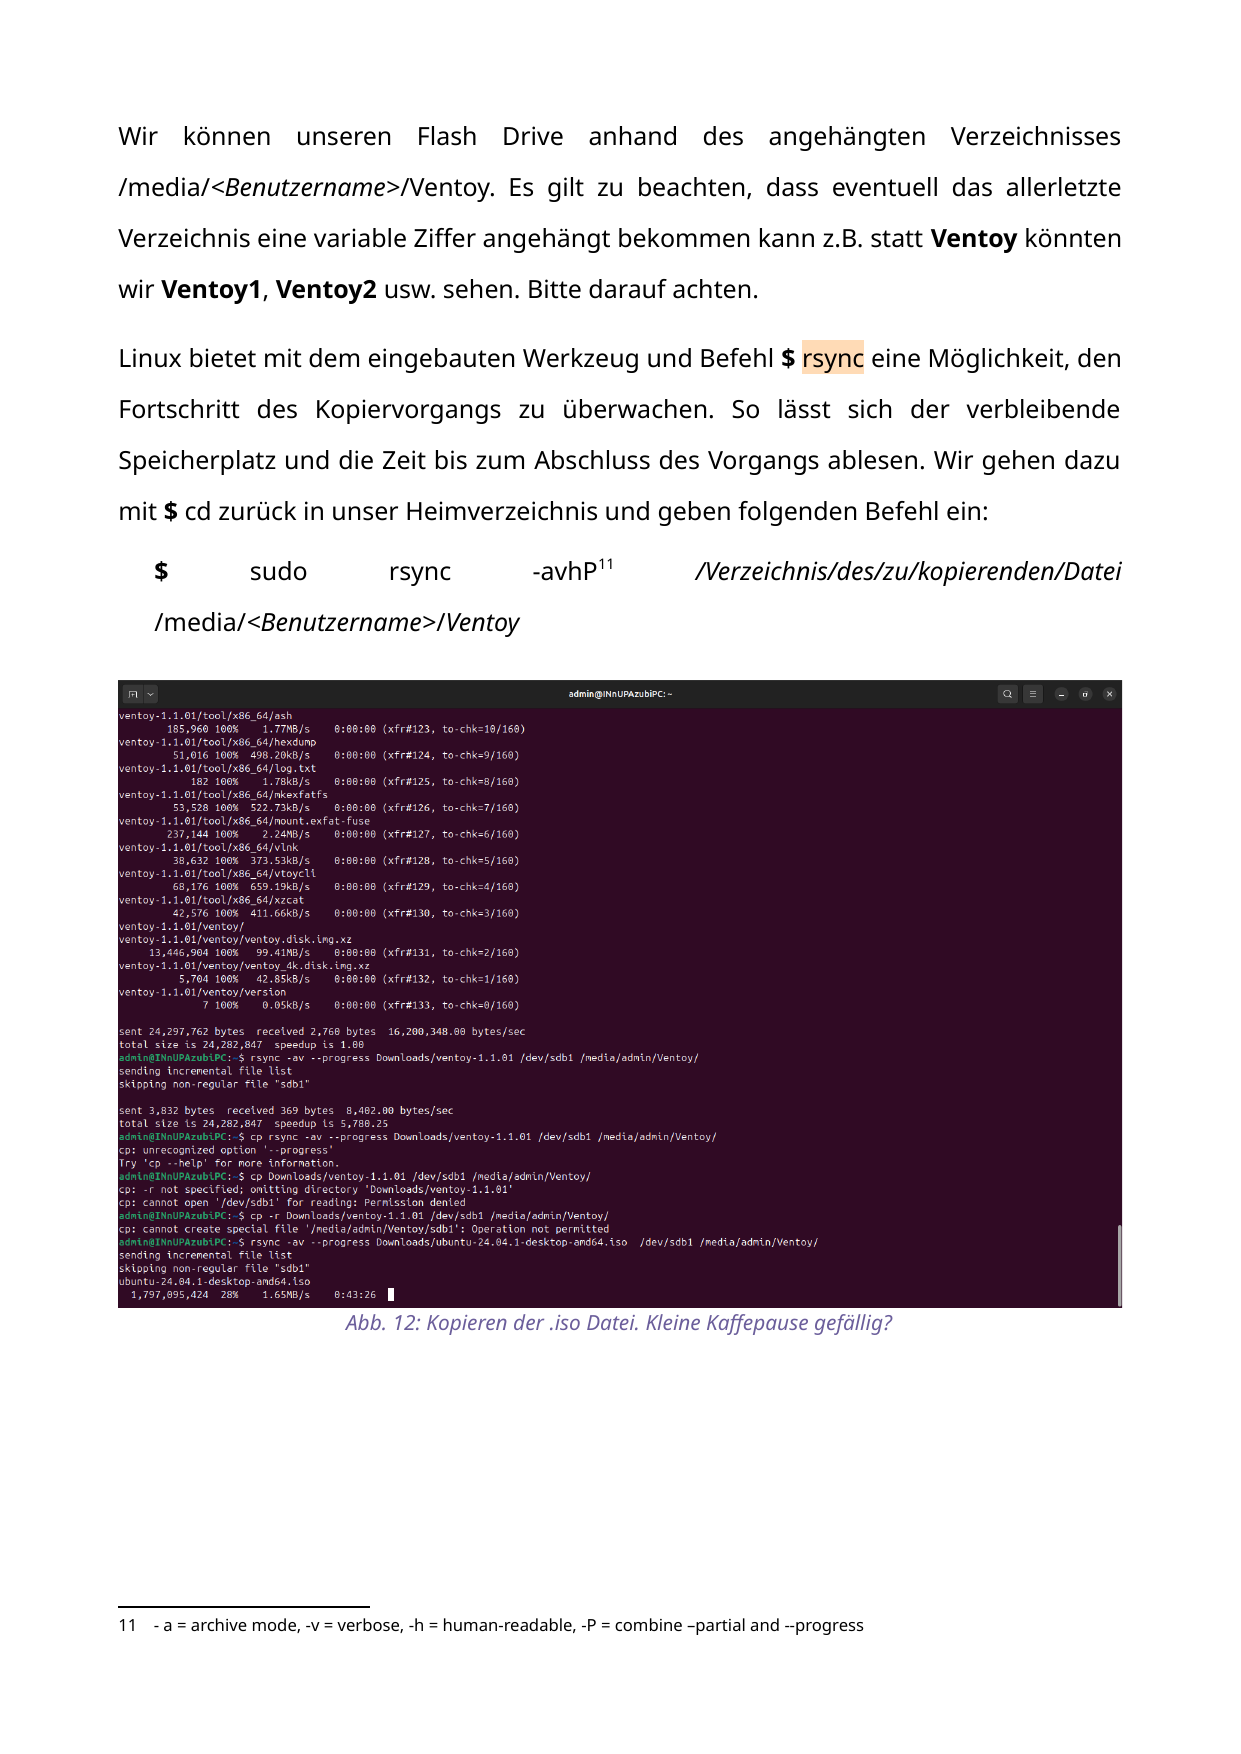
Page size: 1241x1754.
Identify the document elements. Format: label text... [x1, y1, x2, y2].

text Wir können unseren Flash Drive anhand des angehängten Verzeichnisses /media/<Benutzername>/Ventoy. Es gilt zu beachten, dass eventuell das allerletzte Verzeichnis eine variable Ziffer angehängt bekommen kann z.B. statt Ventoy könnten wir Ventoy1, Ventoy2 usw. sehen. Bitte darauf achten. [118, 118, 1122, 305]
picture [118, 680, 1123, 1308]
text Abb. 12: Kopieren der .iso Datei. Kleine Kaffepause gefällig? [118, 1308, 1122, 1336]
text $ sudo rsync -avhP /Verzeichnis/des/zu/kopierenden/Datei /media/<Benutzername>/Ventoy [154, 553, 1122, 638]
text - a = archive mode, -v = verbose, -h = human-readable, -P = combine –partial and --progress [118, 1613, 1122, 1636]
text Linux bietet mit dem eingebauten Werkzeug und Befehl $ rsync eine Möglichkeit, den Fortschritt des Kopiervorgangs zu überwachen. So lässt sich der verbleibende Speicherplatz und die Zeit bis zum Abschluss des Vorgangs ablesen. Wir gehen dazu mit $ cd zurück in unser Heimverzeichnis und geben folgenden Befehl ein: [118, 340, 1122, 527]
